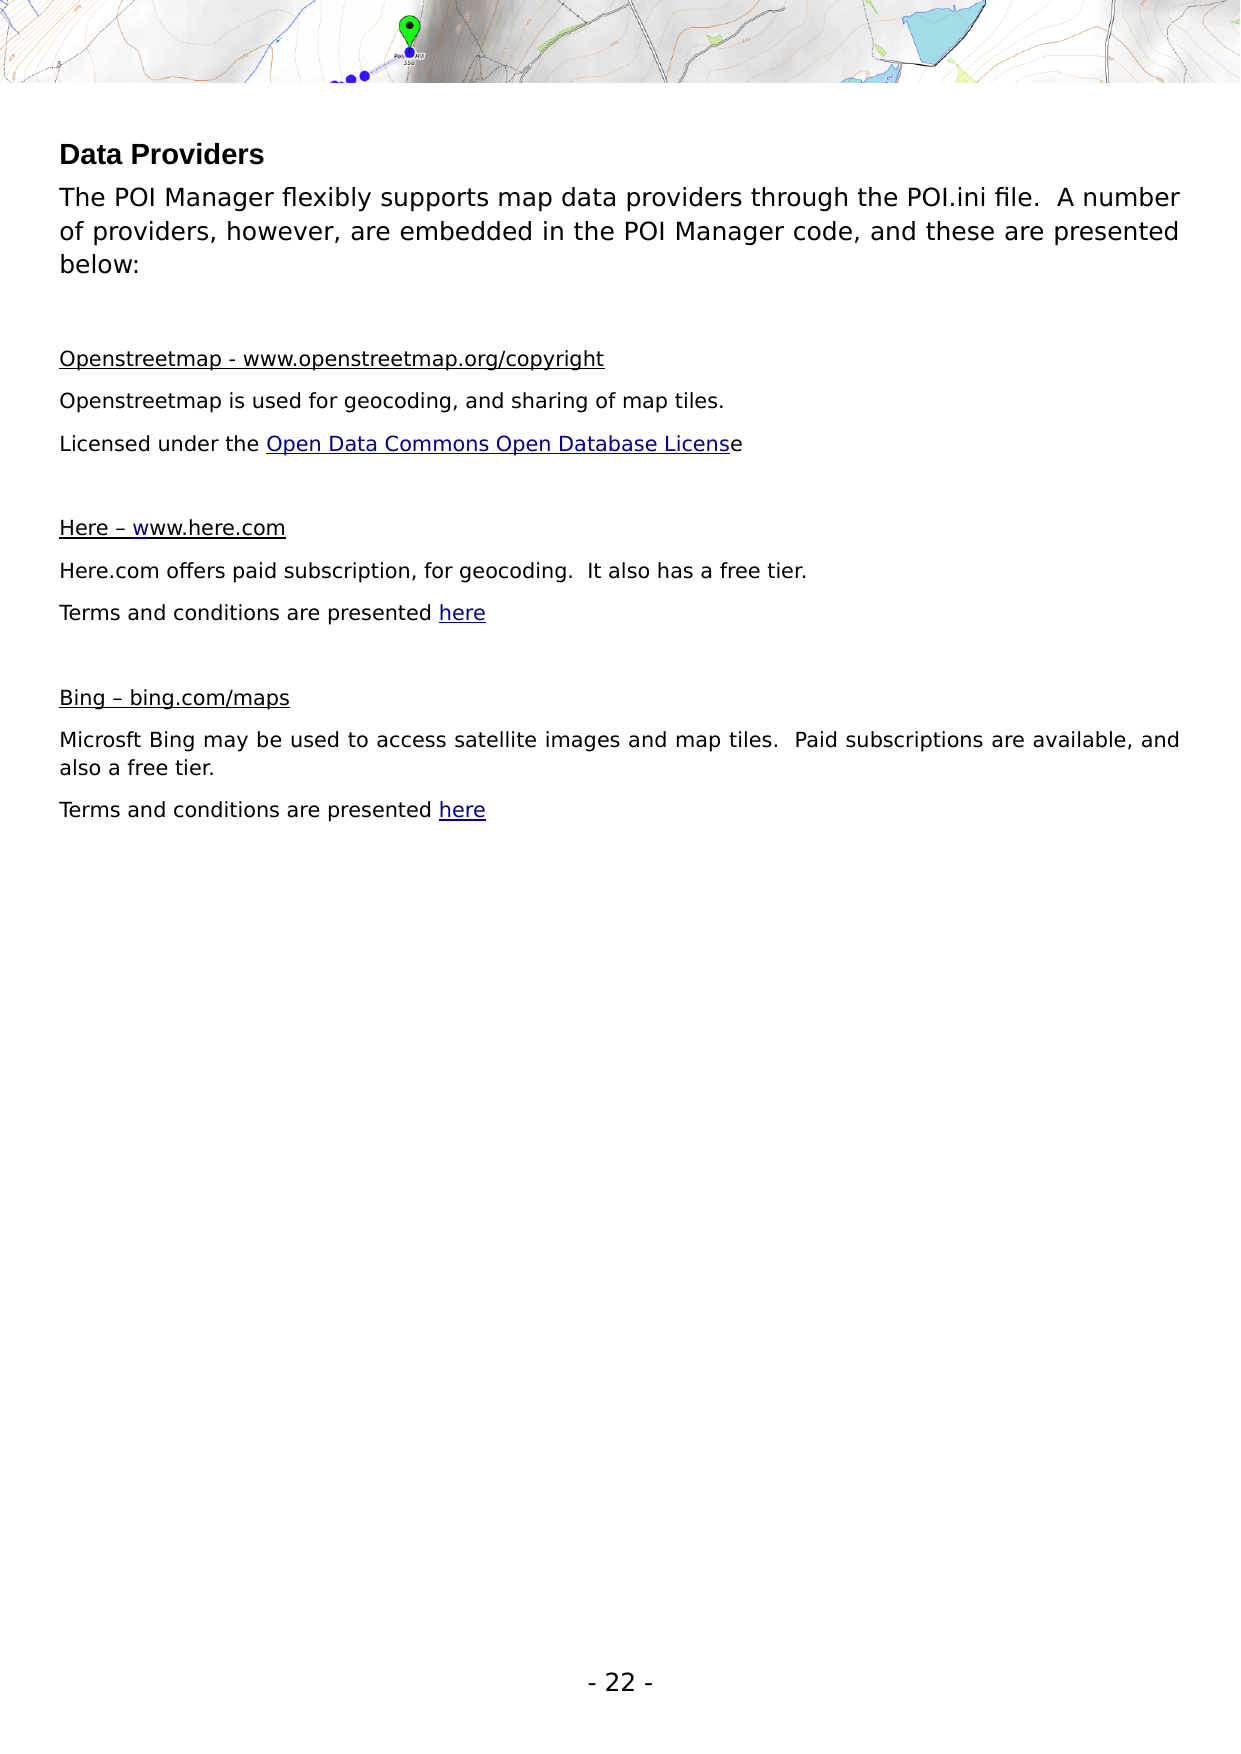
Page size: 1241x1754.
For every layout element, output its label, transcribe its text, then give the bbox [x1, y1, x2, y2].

text Microsft Bing may be used to access satellite images and map tiles. Paid subscriptions are available, and also a free tier. [59, 728, 1181, 780]
text Bing – bing.com/maps [59, 686, 1181, 710]
text Openstreetmap - www.openstreetmap.org/copyright [59, 347, 1181, 371]
text Licensed under the Open Data Commons Open Database License [59, 432, 1181, 456]
text Terms and conditions are presented here [59, 798, 1181, 823]
text Terms and conditions are presented here [59, 601, 1181, 625]
text Here.com offers paid subscription, for geocoding. It also has a free tier. [59, 559, 1181, 583]
subtitle Data Providers [59, 137, 1181, 171]
picture [0, 0, 1241, 83]
text Openstreetmap is used for geocoding, and sharing of map tiles. [59, 389, 1181, 413]
text Here – www.here.com [59, 516, 1181, 541]
text The POI Manager flexibly supports map data providers through the POI.ini file. A number of providers, however, are embedded in the POI Manager code, and these are presented below: [59, 183, 1181, 280]
